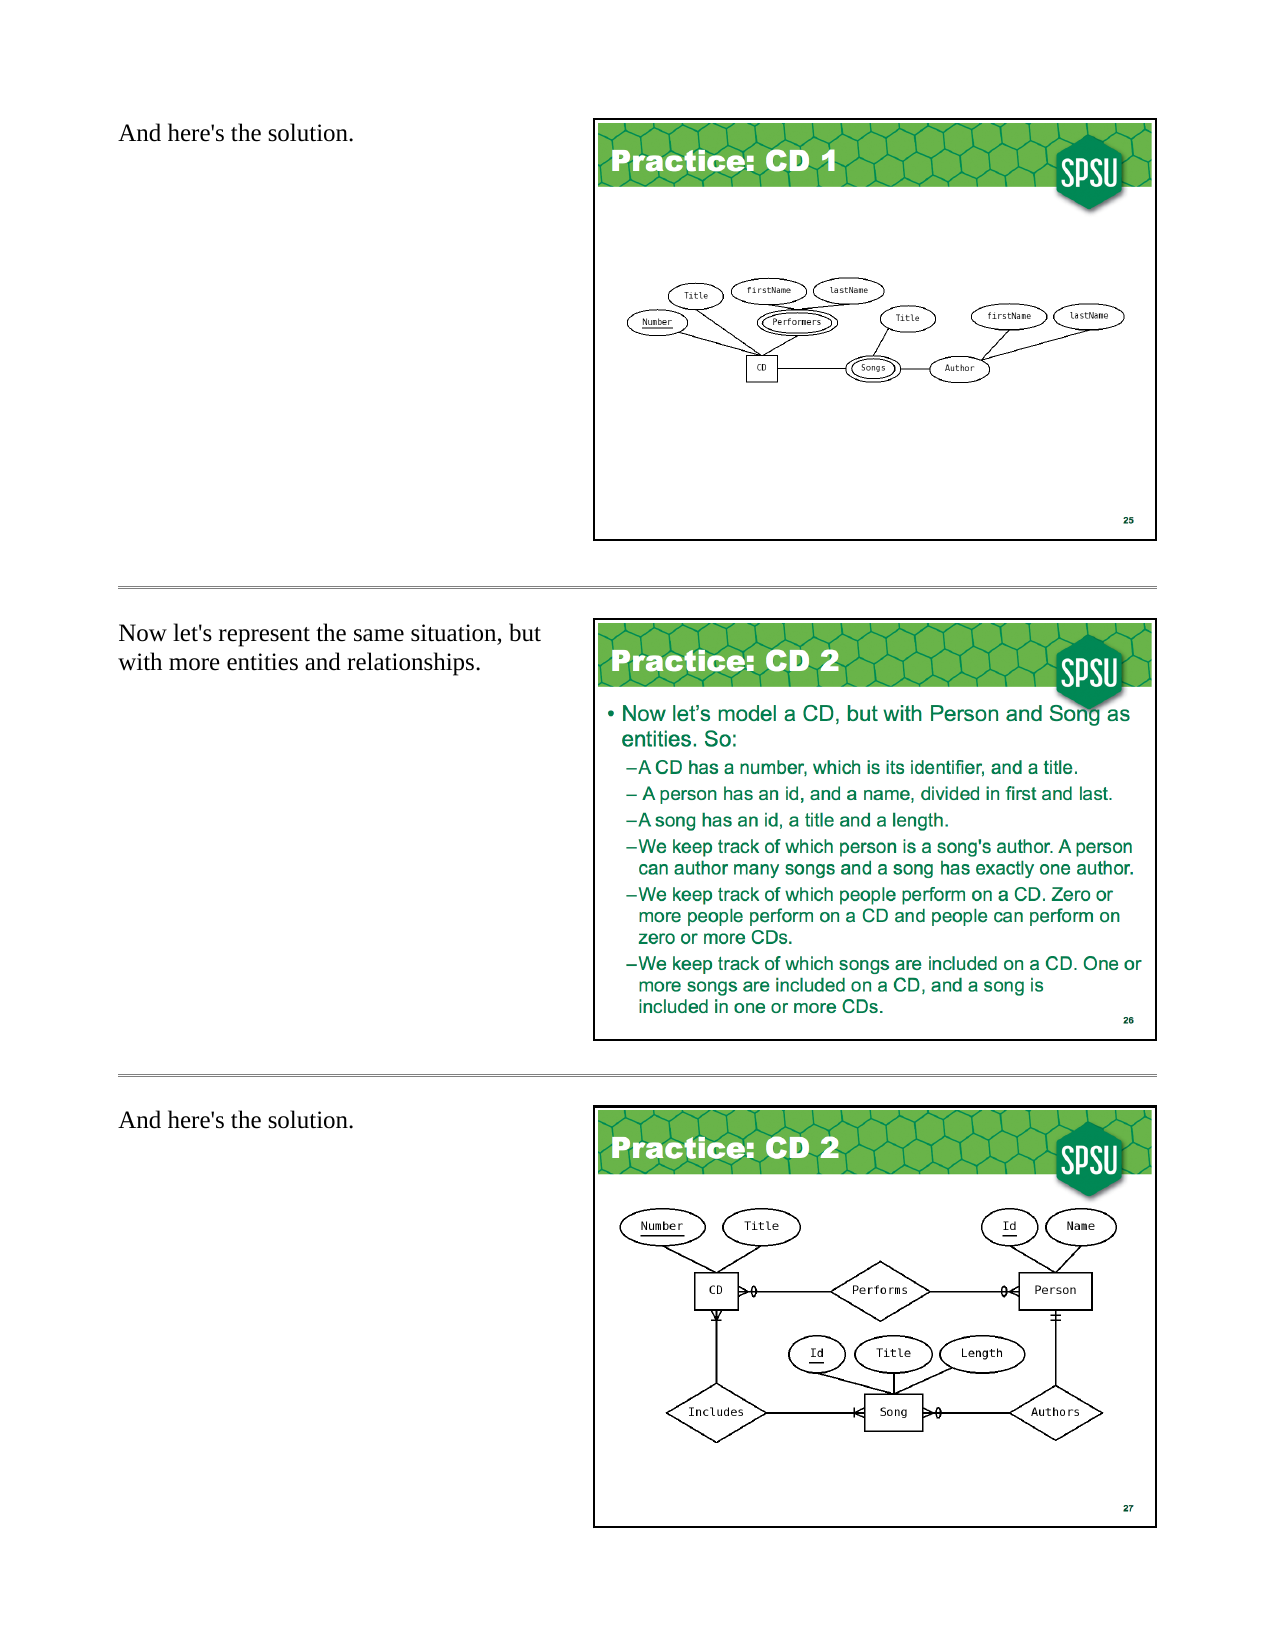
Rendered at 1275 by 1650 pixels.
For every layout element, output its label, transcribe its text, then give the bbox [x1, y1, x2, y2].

picture [598, 1110, 1152, 1524]
text [595, 120, 1155, 539]
text Now let's represent the same situation, but with more entities and relationships. [118, 618, 593, 676]
text [595, 620, 1155, 1039]
text [595, 1108, 1155, 1526]
picture [598, 123, 1152, 536]
picture [598, 623, 1152, 1036]
text And here's the solution. [118, 118, 593, 147]
text And here's the solution. [118, 1105, 593, 1134]
